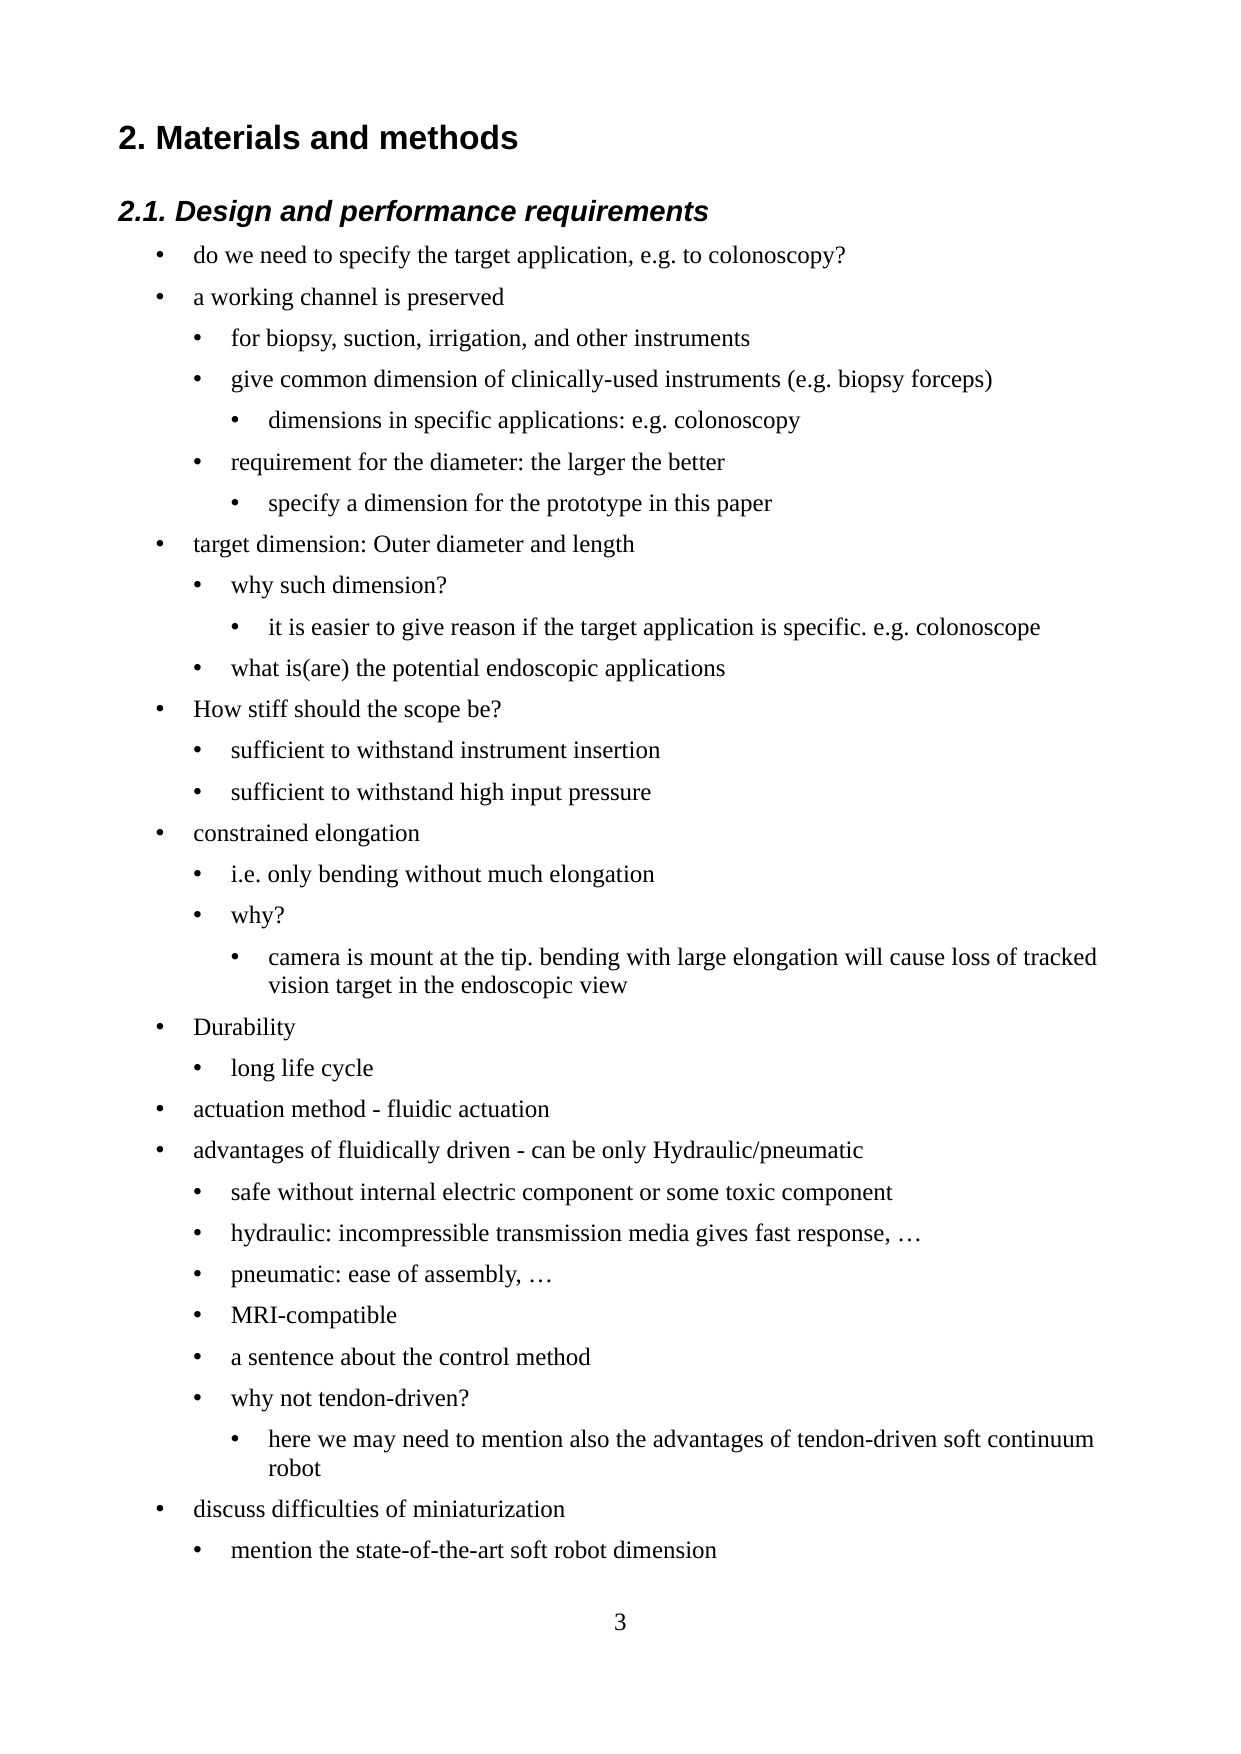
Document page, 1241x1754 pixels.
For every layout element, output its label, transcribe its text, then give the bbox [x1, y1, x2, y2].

list long life cycle [193, 1053, 1122, 1082]
list sufficient to withstand instrument insertion [193, 735, 1122, 764]
list constrained elongation [156, 818, 1122, 847]
list target dimension: Outer diameter and length [156, 529, 1122, 558]
list why? [193, 900, 1122, 929]
list actuation method - fluidic actuation [156, 1094, 1122, 1123]
list a sentence about the control method [193, 1342, 1122, 1370]
list why not tendon-driven? [193, 1383, 1122, 1412]
list requirement for the diameter: the larger the better [193, 447, 1122, 475]
list How stiff should the scope be? [156, 694, 1122, 723]
list hydraulic: incompressible transmission media gives fast response, … [193, 1218, 1122, 1247]
list advantages of fluidically driven - can be only Hydraulic/pneumatic [156, 1135, 1122, 1164]
list discuss difficulties of miniaturization [156, 1494, 1122, 1523]
list pneumatic: ease of assembly, … [193, 1259, 1122, 1288]
list camera is mount at the tip. bending with large elongation will cause loss of tracked vision target in the endoscopic view [231, 942, 1122, 999]
list Durability [156, 1012, 1122, 1040]
subtitle Design and performance requirements [118, 194, 1122, 228]
list safe without internal electric component or some toxic component [193, 1177, 1122, 1205]
list MRI-compatible [193, 1300, 1122, 1329]
subtitle Materials and methods [118, 118, 1122, 157]
list i.e. only bending without much elongation [193, 859, 1122, 888]
list specify a dimension for the prototype in this paper [231, 488, 1122, 517]
list a working channel is preserved [156, 282, 1122, 310]
list dimensions in specific applications: e.g. colonoscopy [231, 405, 1122, 434]
list why such dimension? [193, 570, 1122, 599]
list it is easier to give reason if the target application is specific. e.g. colonoscope [231, 612, 1122, 640]
list here we may need to mention also the advantages of tendon-driven soft continuum robot [231, 1424, 1122, 1482]
list give common dimension of clinically-used instruments (e.g. biopsy forceps) [193, 364, 1122, 393]
list sufficient to withstand high input pressure [193, 777, 1122, 805]
list for biopsy, suction, irrigation, and other instruments [193, 323, 1122, 352]
list do we need to specify the target application, e.g. to colonoscopy? [156, 240, 1122, 269]
list mention the state-of-the-art soft robot dimension [193, 1535, 1122, 1564]
list what is(are) the potential endoscopic applications [193, 653, 1122, 682]
